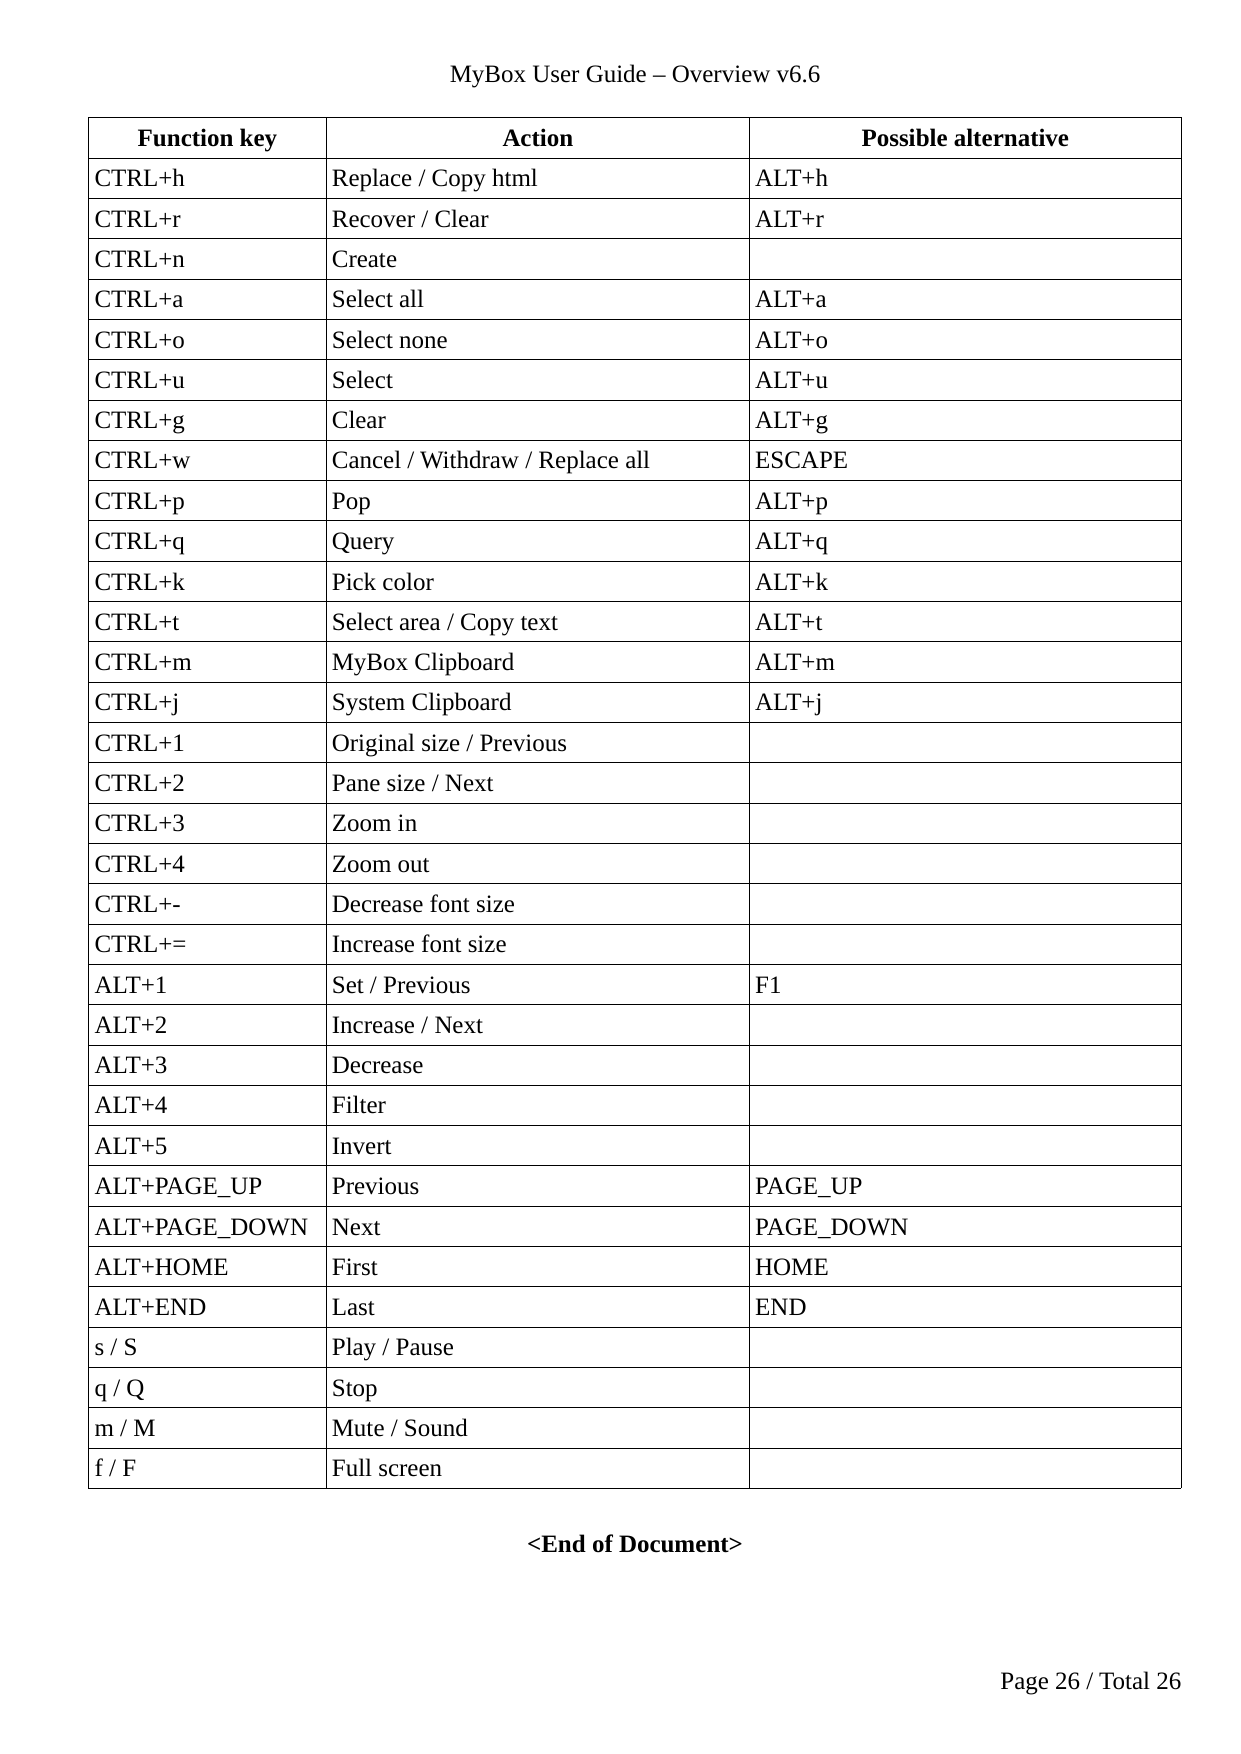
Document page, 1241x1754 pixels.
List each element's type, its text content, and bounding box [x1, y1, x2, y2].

table_cell Invert [327, 1126, 749, 1165]
table_cell Pick color [327, 562, 749, 601]
table_cell Filter [327, 1086, 749, 1125]
table_cell Select area / Copy text [327, 602, 749, 641]
table_cell [750, 1046, 1181, 1085]
table_cell PAGE_UP [750, 1166, 1181, 1206]
table_cell [750, 804, 1181, 843]
table_cell ALT+a [750, 280, 1181, 319]
table_cell CTRL+3 [89, 804, 326, 843]
table_cell ALT+t [750, 602, 1181, 641]
table_cell F1 [750, 965, 1181, 1004]
table_cell Decrease font size [327, 884, 749, 923]
table_cell Zoom in [327, 804, 749, 843]
table_cell ALT+q [750, 521, 1181, 561]
table_cell Full screen [327, 1449, 749, 1488]
table_cell Cancel / Withdraw / Replace all [327, 441, 749, 480]
table_cell ALT+g [750, 401, 1181, 440]
table_cell Pane size / Next [327, 763, 749, 803]
table_cell [750, 1005, 1181, 1044]
table_cell CTRL+= [89, 925, 326, 964]
table_cell ALT+END [89, 1287, 326, 1327]
table_cell s / S [89, 1328, 326, 1367]
text <End of Document> [88, 1529, 1181, 1558]
table_cell END [750, 1287, 1181, 1327]
table_cell ALT+HOME [89, 1247, 326, 1286]
table_header Possible alternative [750, 118, 1181, 158]
table_cell CTRL+r [89, 199, 326, 238]
table_cell ALT+k [750, 562, 1181, 601]
table_cell Query [327, 521, 749, 561]
table_cell CTRL+h [89, 159, 326, 198]
table_cell [750, 884, 1181, 923]
table_cell First [327, 1247, 749, 1286]
table_cell Increase / Next [327, 1005, 749, 1044]
table_cell ALT+4 [89, 1086, 326, 1125]
table_cell Clear [327, 401, 749, 440]
table_cell [750, 239, 1181, 278]
table_cell CTRL+m [89, 642, 326, 682]
table_cell CTRL+n [89, 239, 326, 278]
table_cell [750, 1126, 1181, 1165]
table_cell CTRL+j [89, 683, 326, 722]
table_cell CTRL+- [89, 884, 326, 923]
table_cell CTRL+q [89, 521, 326, 561]
table_cell Zoom out [327, 844, 749, 883]
table_cell ALT+p [750, 481, 1181, 520]
table_cell CTRL+4 [89, 844, 326, 883]
table_cell ALT+r [750, 199, 1181, 238]
table_cell CTRL+u [89, 360, 326, 399]
table_cell ALT+h [750, 159, 1181, 198]
table_cell [750, 763, 1181, 803]
table_cell ALT+3 [89, 1046, 326, 1085]
table_cell ALT+1 [89, 965, 326, 1004]
table_cell ESCAPE [750, 441, 1181, 480]
table_cell CTRL+w [89, 441, 326, 480]
table_cell ALT+PAGE_UP [89, 1166, 326, 1206]
table_cell ALT+u [750, 360, 1181, 399]
table_header Action [327, 118, 749, 158]
table_cell [750, 1368, 1181, 1407]
table_cell Last [327, 1287, 749, 1327]
table_cell Play / Pause [327, 1328, 749, 1367]
table_cell Recover / Clear [327, 199, 749, 238]
table_cell [750, 723, 1181, 762]
table_cell ALT+j [750, 683, 1181, 722]
table_cell Original size / Previous [327, 723, 749, 762]
table_cell [750, 1086, 1181, 1125]
table_cell ALT+5 [89, 1126, 326, 1165]
table_cell m / M [89, 1408, 326, 1448]
table_cell Increase font size [327, 925, 749, 964]
table_cell CTRL+1 [89, 723, 326, 762]
table_cell ALT+PAGE_DOWN [89, 1207, 326, 1246]
table_cell ALT+o [750, 320, 1181, 359]
table_cell CTRL+o [89, 320, 326, 359]
table_cell Select none [327, 320, 749, 359]
table_header Function key [89, 118, 326, 158]
table_cell q / Q [89, 1368, 326, 1407]
table_cell Select [327, 360, 749, 399]
table_cell Next [327, 1207, 749, 1246]
table_cell CTRL+p [89, 481, 326, 520]
table_cell CTRL+2 [89, 763, 326, 803]
table_cell [750, 925, 1181, 964]
table_cell Decrease [327, 1046, 749, 1085]
table_cell ALT+2 [89, 1005, 326, 1044]
table_cell HOME [750, 1247, 1181, 1286]
table_cell System Clipboard [327, 683, 749, 722]
table_cell PAGE_DOWN [750, 1207, 1181, 1246]
table_cell [750, 1328, 1181, 1367]
table_cell Mute / Sound [327, 1408, 749, 1448]
table_cell Create [327, 239, 749, 278]
table_cell Stop [327, 1368, 749, 1407]
table_cell [750, 844, 1181, 883]
table_cell Set / Previous [327, 965, 749, 1004]
table_cell MyBox Clipboard [327, 642, 749, 682]
table_cell CTRL+k [89, 562, 326, 601]
table_cell ALT+m [750, 642, 1181, 682]
table_cell CTRL+a [89, 280, 326, 319]
table_cell Pop [327, 481, 749, 520]
table_cell Previous [327, 1166, 749, 1206]
table_cell Replace / Copy html [327, 159, 749, 198]
table_cell CTRL+g [89, 401, 326, 440]
table_cell Select all [327, 280, 749, 319]
table_cell [750, 1449, 1181, 1488]
table_cell [750, 1408, 1181, 1448]
table_cell f / F [89, 1449, 326, 1488]
table_cell CTRL+t [89, 602, 326, 641]
